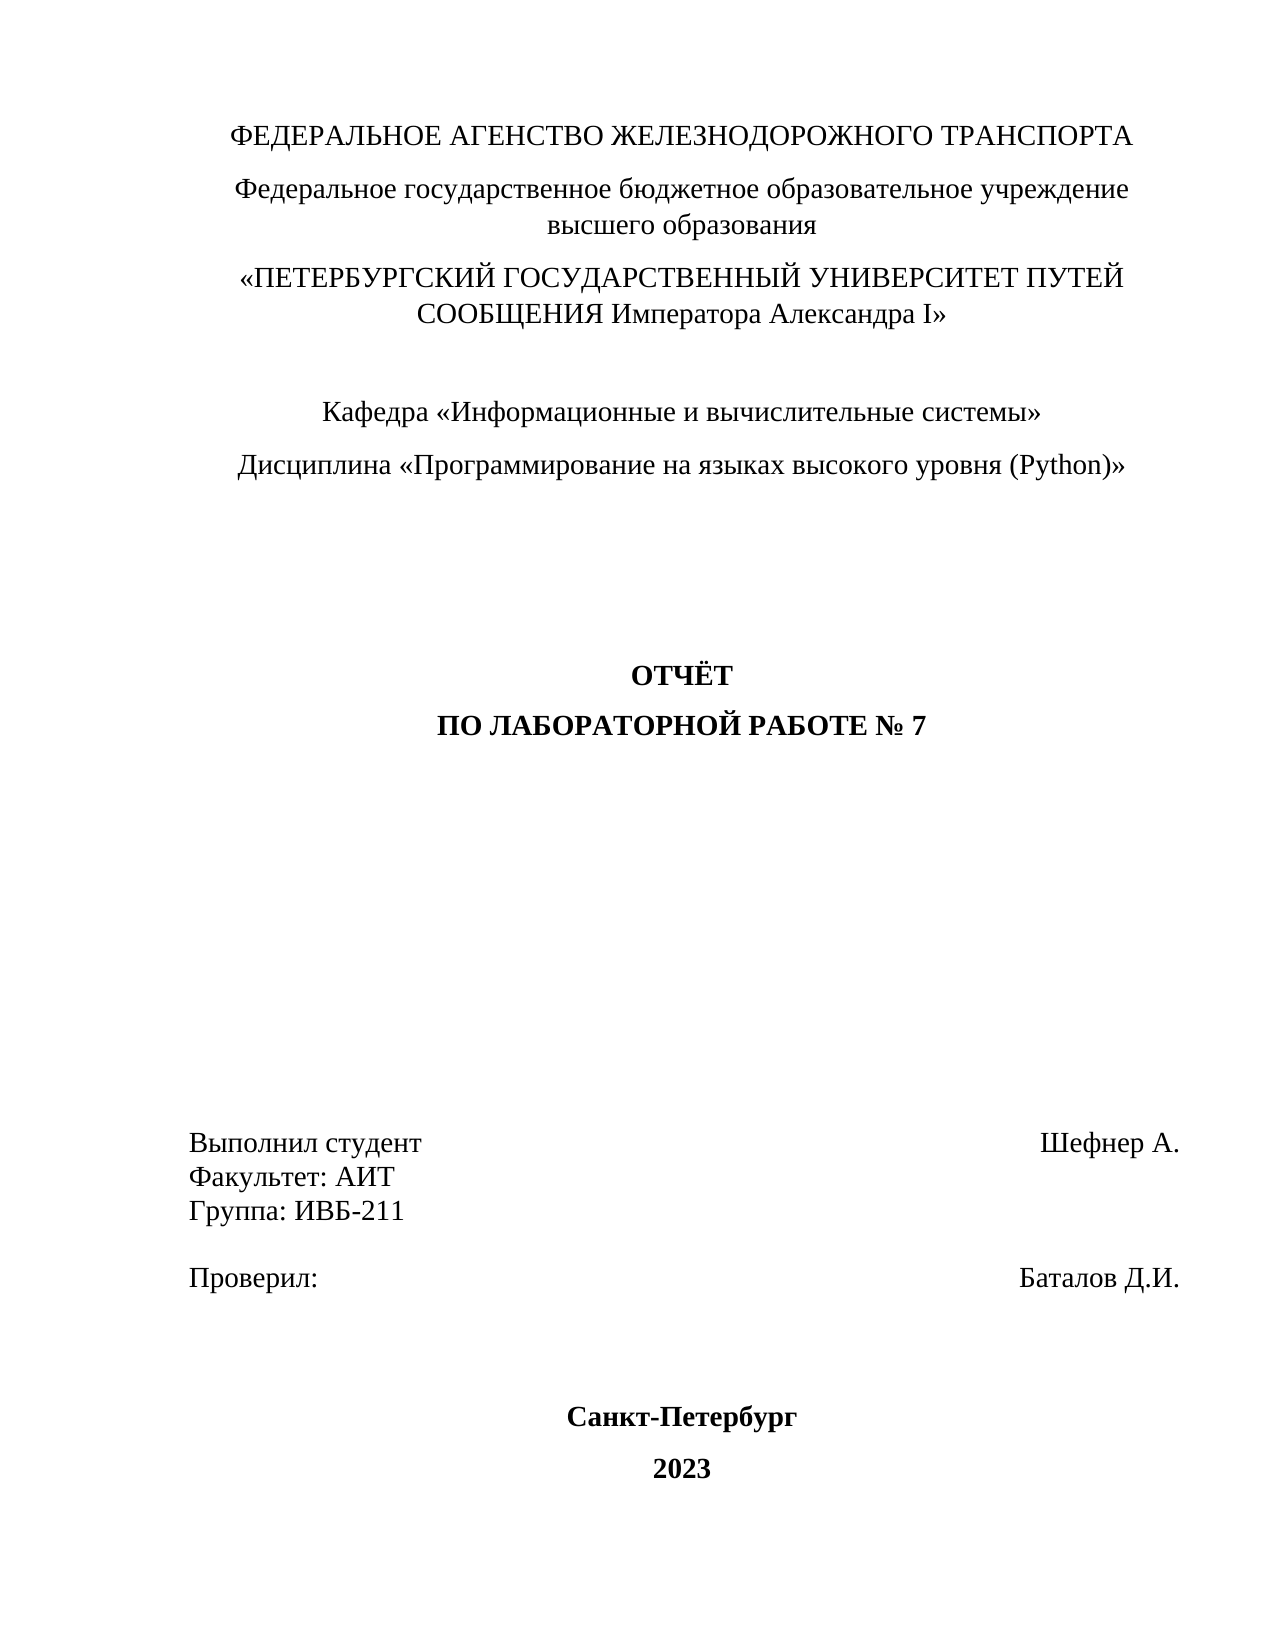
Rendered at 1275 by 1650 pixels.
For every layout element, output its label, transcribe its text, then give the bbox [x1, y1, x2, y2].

text ФЕДЕРАЛЬНОЕ АГЕНСТВО ЖЕЛЕЗНОДОРОЖНОГО ТРАНСПОРТА [177, 118, 1186, 152]
text Кафедра «Информационные и вычислительные системы» [177, 394, 1186, 427]
table_header Шефнер А. [722, 1126, 1191, 1260]
text Федеральное государственное бюджетное образовательное учреждение высшего образования [177, 171, 1186, 241]
text Дисциплина «Программирование на языках высокого уровня (Python)» [177, 447, 1186, 480]
text Санкт-Петербург [177, 1399, 1186, 1432]
text ПО ЛАБОРАТОРНОЙ РАБОТЕ № 7 [177, 708, 1186, 742]
table_cell Проверил: [177, 1260, 722, 1293]
table_header Выполнил студент Факультет: АИТ Группа: ИВБ-211 [177, 1126, 722, 1260]
text «ПЕТЕРБУРГСКИЙ ГОСУДАРСТВЕННЫЙ УНИВЕРСИТЕТ ПУТЕЙ СООБЩЕНИЯ Императора Александра I» [177, 260, 1186, 329]
text 2023 [177, 1452, 1186, 1485]
table_cell Баталов Д.И. [722, 1260, 1191, 1293]
text ОТЧЁТ [177, 658, 1186, 692]
